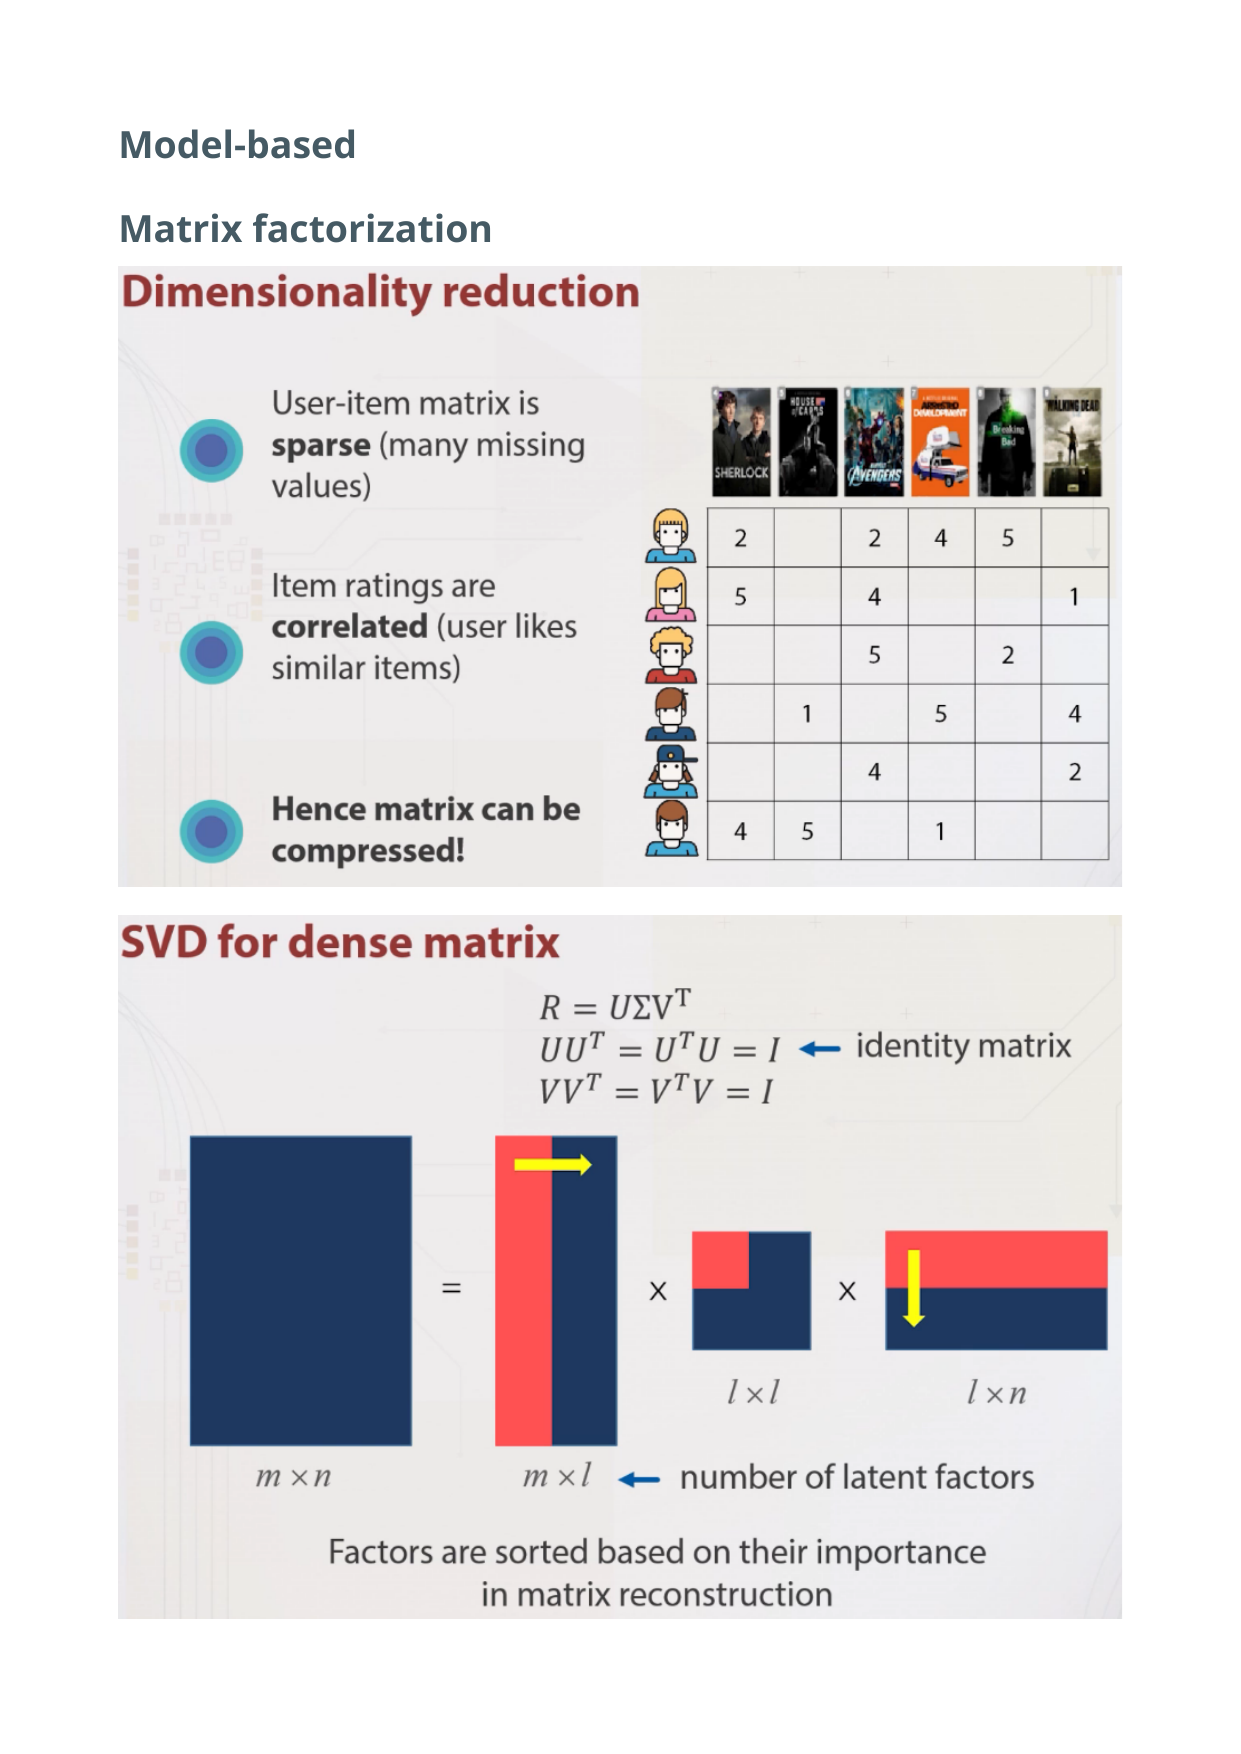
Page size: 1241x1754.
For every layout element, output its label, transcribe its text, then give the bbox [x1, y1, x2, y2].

picture [118, 266, 1123, 887]
subtitle Model-based [118, 118, 1122, 169]
picture [118, 915, 1123, 1619]
subtitle Matrix factorization [118, 202, 1122, 253]
